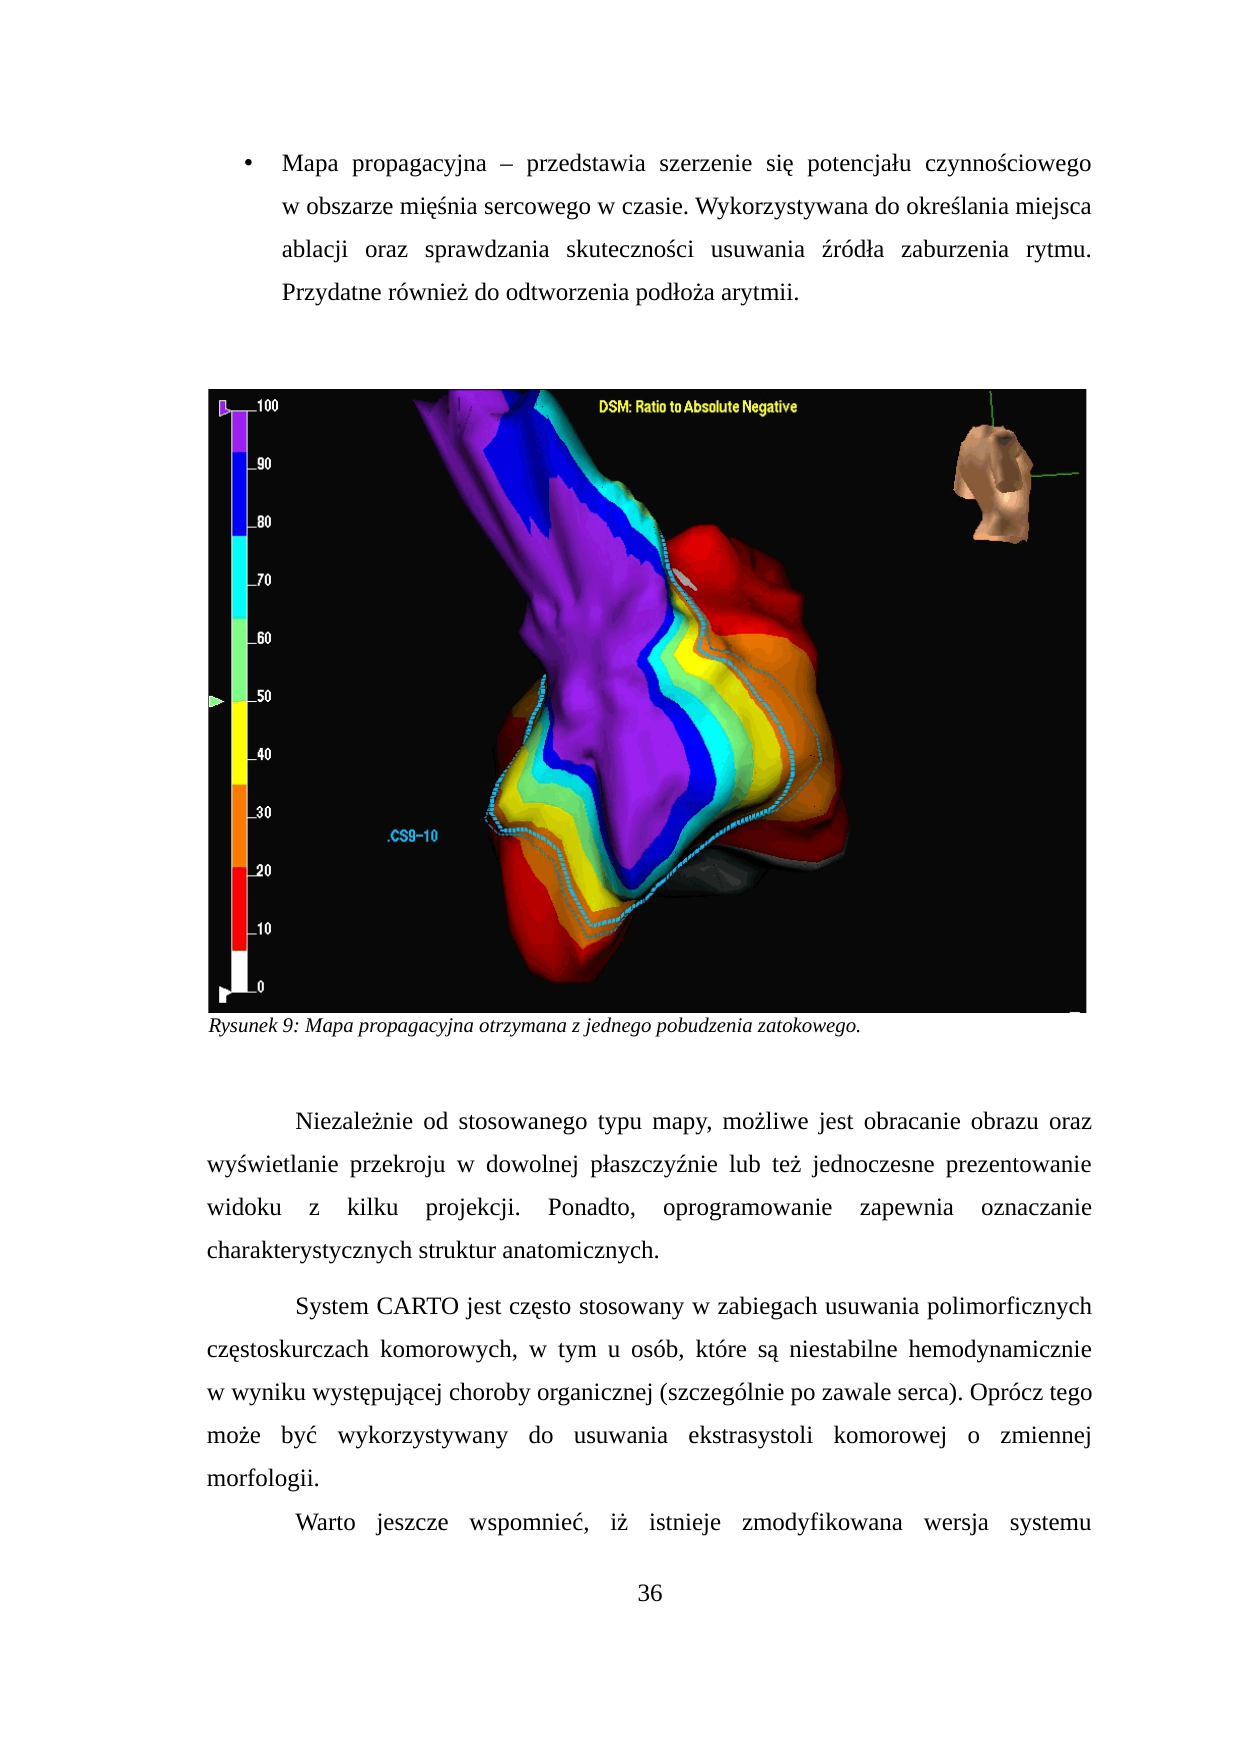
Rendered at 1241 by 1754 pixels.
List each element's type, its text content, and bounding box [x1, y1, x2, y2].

text System CARTO jest często stosowany w zabiegach usuwania polimorficznych częstoskurczach komorowych, w tym u osób, które są niestabilne hemodynamicznie w wyniku występującej choroby organicznej (szczególnie po zawale serca). Oprócz tego może być wykorzystywany do usuwania ekstrasystoli komorowej o zmiennej morfologii. [207, 1291, 1093, 1492]
text Niezależnie od stosowanego typu mapy, możliwe jest obracanie obrazu oraz wyświetlanie przekroju w dowolnej płaszczyźnie lub też jednoczesne prezentowanie widoku z kilku projekcji. Ponadto, oprogramowanie zapewnia oznaczanie charakterystycznych struktur anatomicznych. [207, 1106, 1093, 1264]
list Mapa propagacyjna – przedstawia szerzenie się potencjału czynnościowego w obszarze mięśnia sercowego w czasie. Wykorzystywana do określania miejsca ablacji oraz sprawdzania skuteczności usuwania źródła zaburzenia rytmu. Przydatne również do odtworzenia podłoża arytmii. [244, 148, 1093, 306]
list Rysunek 9: Mapa propagacyjna otrzymana z jednego pobudzenia zatokowego. [208, 1013, 1086, 1037]
text Warto jeszcze wspomnieć, iż istnieje zmodyfikowana wersja systemu [207, 1507, 1093, 1535]
picture [208, 389, 1087, 1013]
